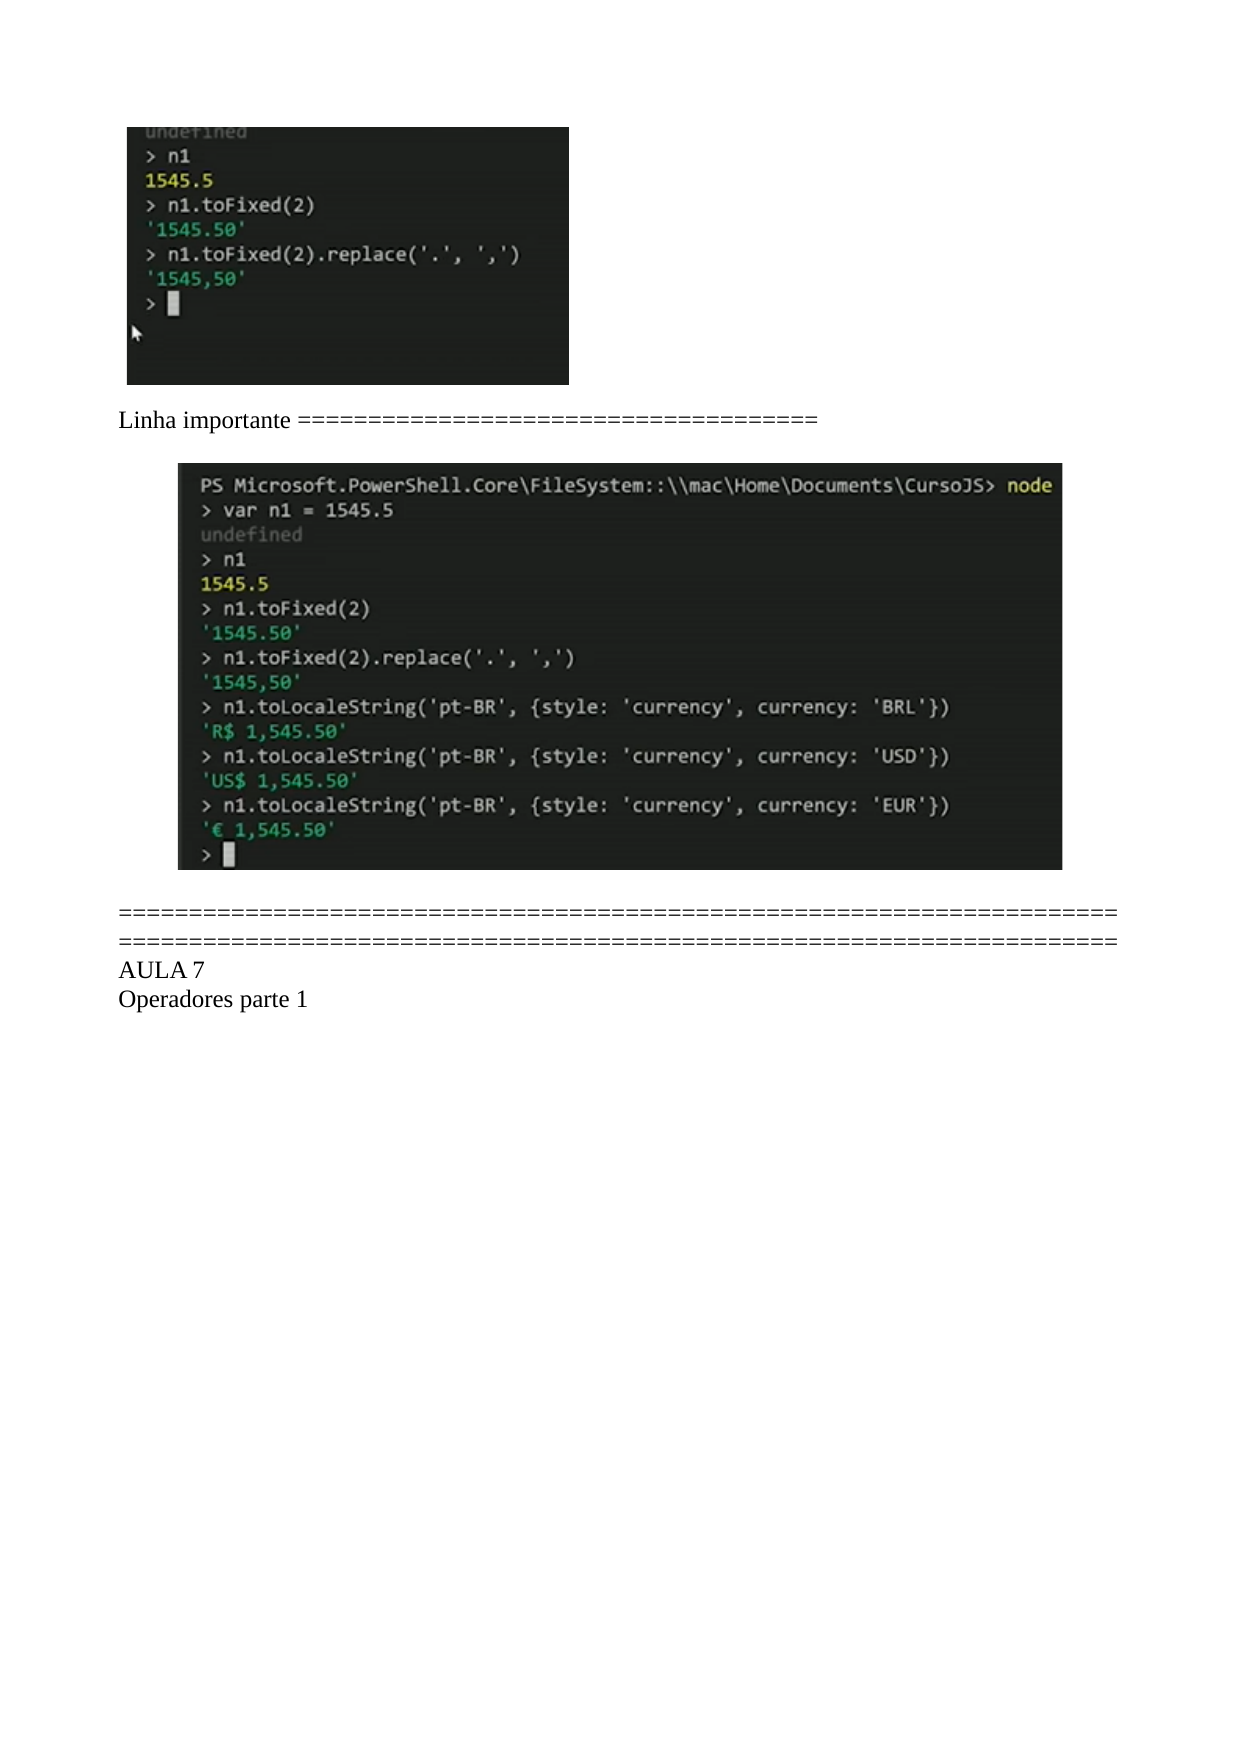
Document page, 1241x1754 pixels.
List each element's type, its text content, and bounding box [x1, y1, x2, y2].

text AULA 7 [118, 956, 1122, 984]
text ============================================================================================================================================== [118, 898, 1122, 956]
text Operadores parte 1 [118, 984, 1122, 1013]
picture [126, 127, 569, 385]
picture [177, 463, 1063, 870]
text Linha importante ===================================== [118, 406, 1122, 434]
